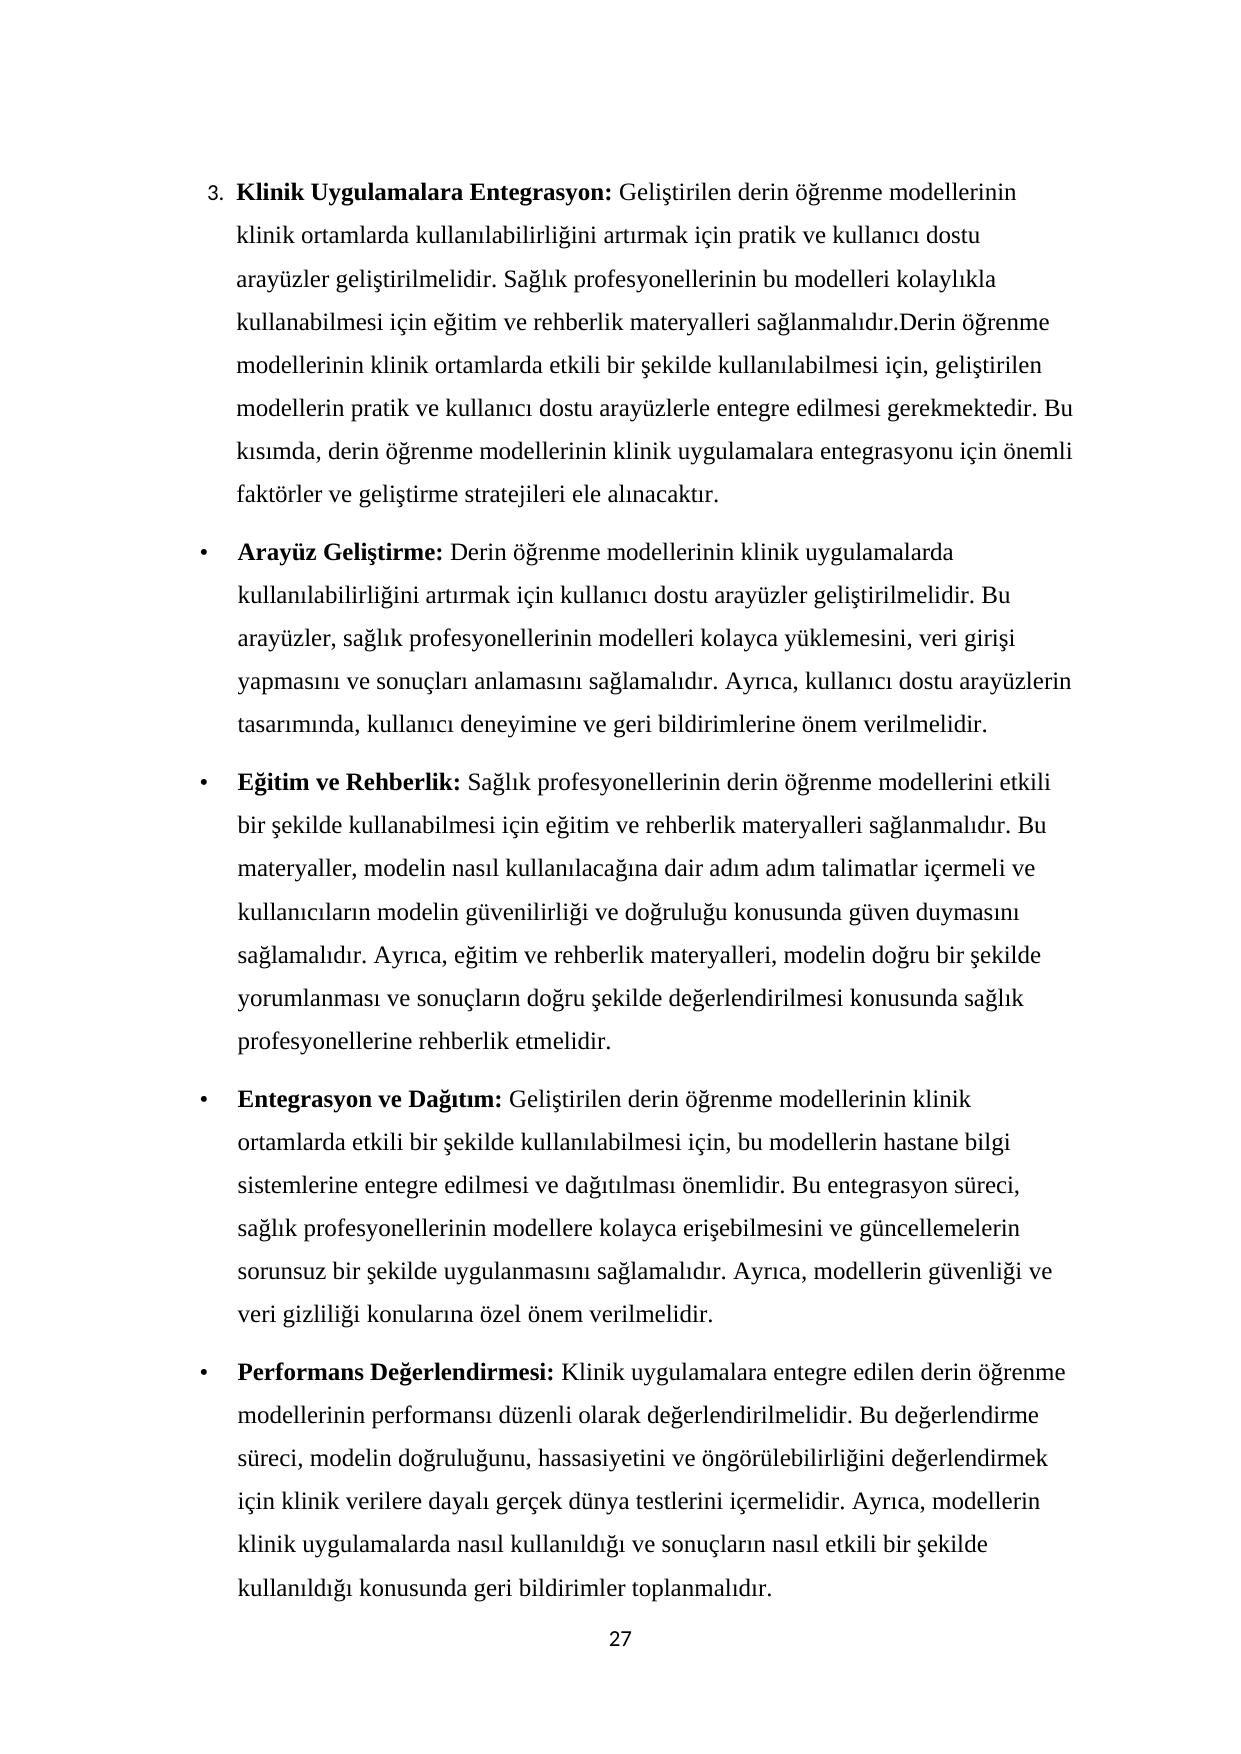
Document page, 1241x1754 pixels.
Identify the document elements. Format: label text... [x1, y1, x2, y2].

list Eğitim ve Rehberlik: Sağlık profesyonellerinin derin öğrenme modellerini etkili bir şekilde kullanabilmesi için eğitim ve rehberlik materyalleri sağlanmalıdır. Bu materyaller, modelin nasıl kullanılacağına dair adım adım talimatlar içermeli ve kullanıcıların modelin güvenilirliği ve doğruluğu konusunda güven duymasını sağlamalıdır. Ayrıca, eğitim ve rehberlik materyalleri, modelin doğru bir şekilde yorumlanması ve sonuçların doğru şekilde değerlendirilmesi konusunda sağlık profesyonellerine rehberlik etmelidir. [200, 767, 1078, 1055]
list Performans Değerlendirmesi: Klinik uygulamalara entegre edilen derin öğrenme modellerinin performansı düzenli olarak değerlendirilmelidir. Bu değerlendirme süreci, modelin doğruluğunu, hassasiyetini ve öngörülebilirliğini değerlendirmek için klinik verilere dayalı gerçek dünya testlerini içermelidir. Ayrıca, modellerin klinik uygulamalarda nasıl kullanıldığı ve sonuçların nasıl etkili bir şekilde kullanıldığı konusunda geri bildirimler toplanmalıdır. [200, 1357, 1078, 1601]
list Klinik Uygulamalara Entegrasyon: Geliştirilen derin öğrenme modellerinin klinik ortamlarda kullanılabilirliğini artırmak için pratik ve kullanıcı dostu arayüzler geliştirilmelidir. Sağlık profesyonellerinin bu modelleri kolaylıkla kullanabilmesi için eğitim ve rehberlik materyalleri sağlanmalıdır.Derin öğrenme modellerinin klinik ortamlarda etkili bir şekilde kullanılabilmesi için, geliştirilen modellerin pratik ve kullanıcı dostu arayüzlerle entegre edilmesi gerekmektedir. Bu kısımda, derin öğrenme modellerinin klinik uygulamalara entegrasyonu için önemli faktörler ve geliştirme stratejileri ele alınacaktır. [207, 177, 1078, 508]
list Entegrasyon ve Dağıtım: Geliştirilen derin öğrenme modellerinin klinik ortamlarda etkili bir şekilde kullanılabilmesi için, bu modellerin hastane bilgi sistemlerine entegre edilmesi ve dağıtılması önemlidir. Bu entegrasyon süreci, sağlık profesyonellerinin modellere kolayca erişebilmesini ve güncellemelerin sorunsuz bir şekilde uygulanmasını sağlamalıdır. Ayrıca, modellerin güvenliği ve veri gizliliği konularına özel önem verilmelidir. [200, 1084, 1078, 1328]
list Arayüz Geliştirme: Derin öğrenme modellerinin klinik uygulamalarda kullanılabilirliğini artırmak için kullanıcı dostu arayüzler geliştirilmelidir. Bu arayüzler, sağlık profesyonellerinin modelleri kolayca yüklemesini, veri girişi yapmasını ve sonuçları anlamasını sağlamalıdır. Ayrıca, kullanıcı dostu arayüzlerin tasarımında, kullanıcı deneyimine ve geri bildirimlerine önem verilmelidir. [200, 537, 1078, 738]
